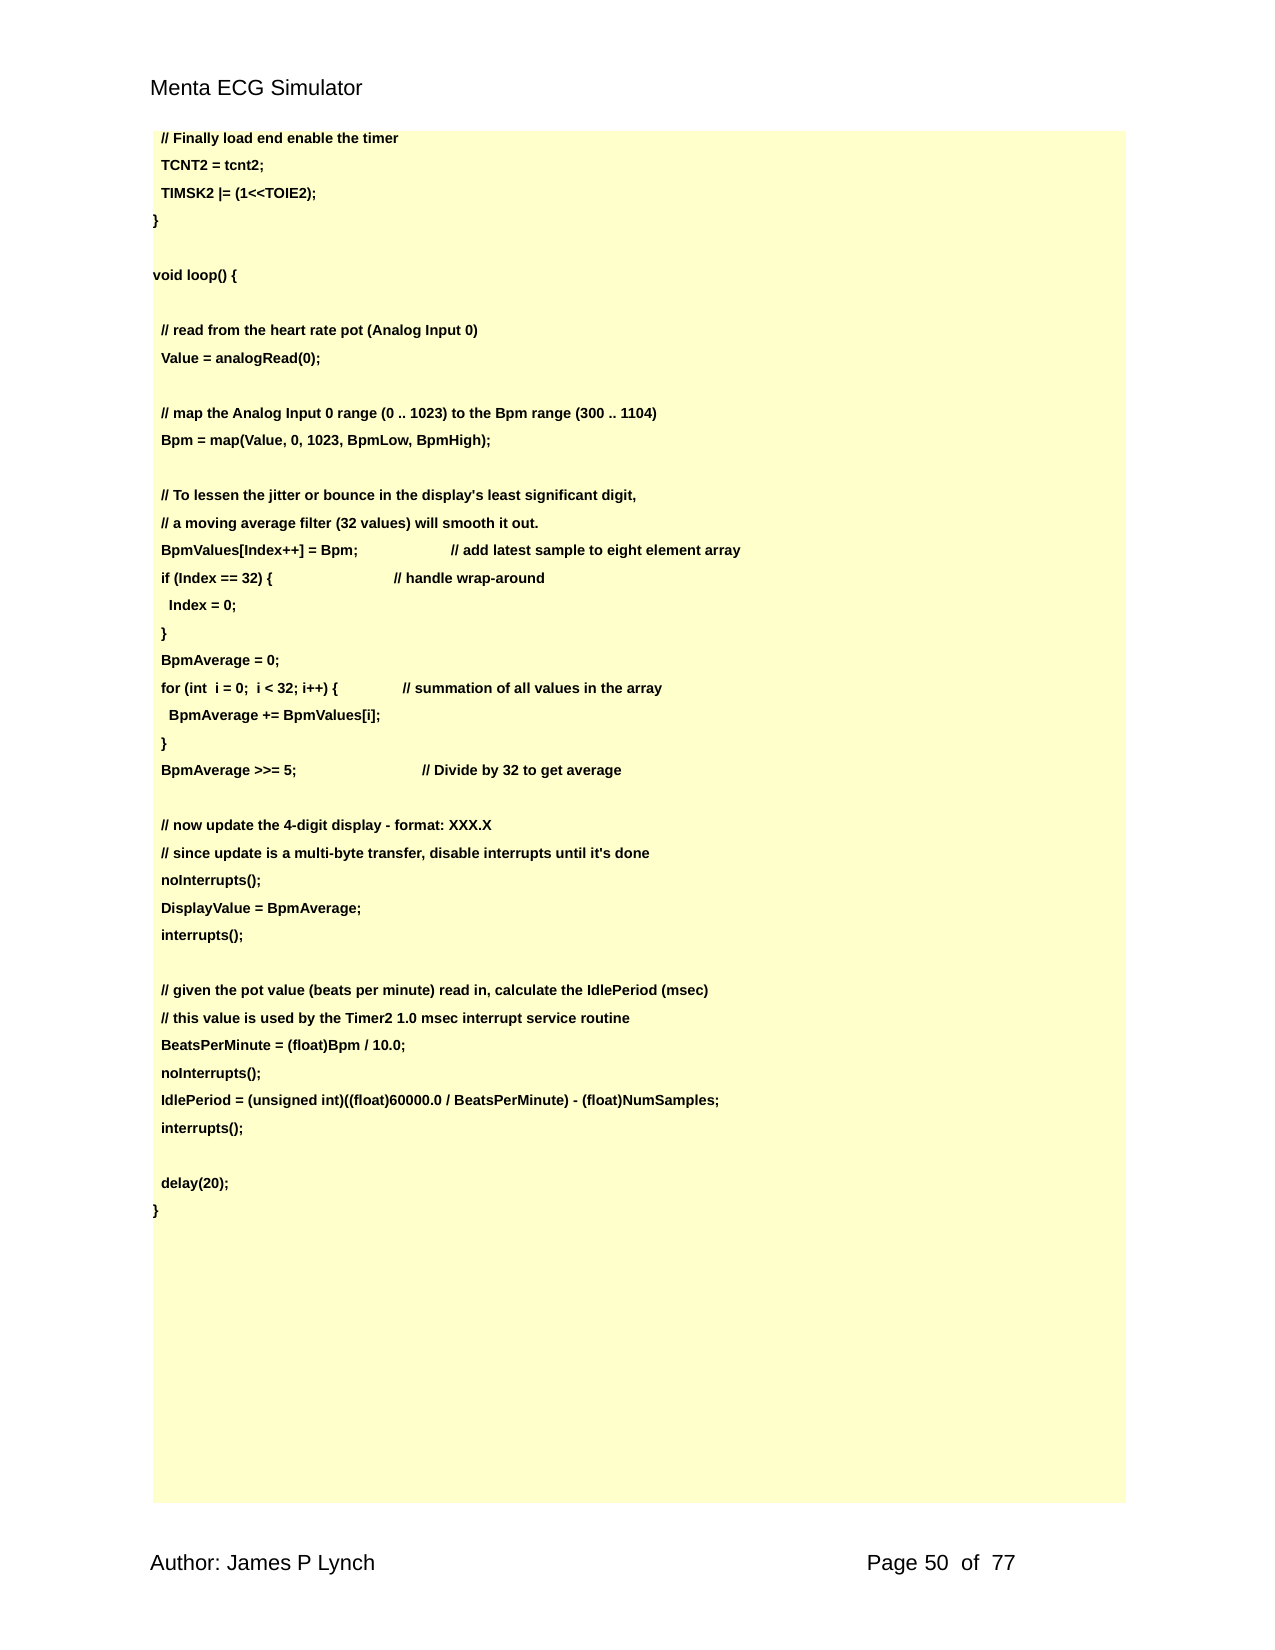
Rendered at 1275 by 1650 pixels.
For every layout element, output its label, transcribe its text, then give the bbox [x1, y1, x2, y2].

text // map the Analog Input 0 range (0 .. 1023) to the Bpm range (300 .. 1104) [153, 406, 1126, 421]
text // now update the 4-digit display - format: XXX.X [153, 819, 1126, 834]
text void loop() { [153, 269, 1126, 284]
text } [153, 736, 1126, 751]
text // To lessen the jitter or bounce in the display's least significant digit, [153, 489, 1126, 504]
text Bpm = map(Value, 0, 1023, BpmLow, BpmHigh); [153, 434, 1126, 449]
text TCNT2 = tcnt2; [153, 159, 1126, 174]
text delay(20); [153, 1176, 1126, 1191]
text BpmAverage = 0; [153, 654, 1126, 669]
text DisplayValue = BpmAverage; [153, 901, 1126, 916]
text // this value is used by the Timer2 1.0 msec interrupt service routine [153, 1011, 1126, 1026]
text interrupts(); [153, 1121, 1126, 1136]
text Value = analogRead(0); [153, 351, 1126, 366]
text // since update is a multi-byte transfer, disable interrupts until it's done [153, 846, 1126, 861]
text for (int i = 0; i < 32; i++) { // summation of all values in the array [153, 681, 1126, 696]
text BpmValues[Index++] = Bpm; // add latest sample to eight element array [153, 544, 1126, 559]
text if (Index == 32) { // handle wrap-around [153, 571, 1126, 586]
text Index = 0; [153, 599, 1126, 614]
text interrupts(); [153, 929, 1126, 944]
text TIMSK2 |= (1<<TOIE2); [153, 186, 1126, 201]
text BpmAverage >>= 5; // Divide by 32 to get average [153, 764, 1126, 779]
text BpmAverage += BpmValues[i]; [153, 709, 1126, 724]
text } [153, 626, 1126, 641]
text // Finally load end enable the timer [153, 131, 1126, 146]
text // read from the heart rate pot (Analog Input 0) [153, 324, 1126, 339]
text } [153, 214, 1126, 229]
text // given the pot value (beats per minute) read in, calculate the IdlePeriod (msec) [153, 984, 1126, 999]
text noInterrupts(); [153, 1066, 1126, 1081]
text // a moving average filter (32 values) will smooth it out. [153, 516, 1126, 531]
text noInterrupts(); [153, 874, 1126, 889]
text IdlePeriod = (unsigned int)((float)60000.0 / BeatsPerMinute) - (float)NumSamples; [153, 1094, 1126, 1109]
text } [153, 1204, 1126, 1219]
text BeatsPerMinute = (float)Bpm / 10.0; [153, 1039, 1126, 1054]
